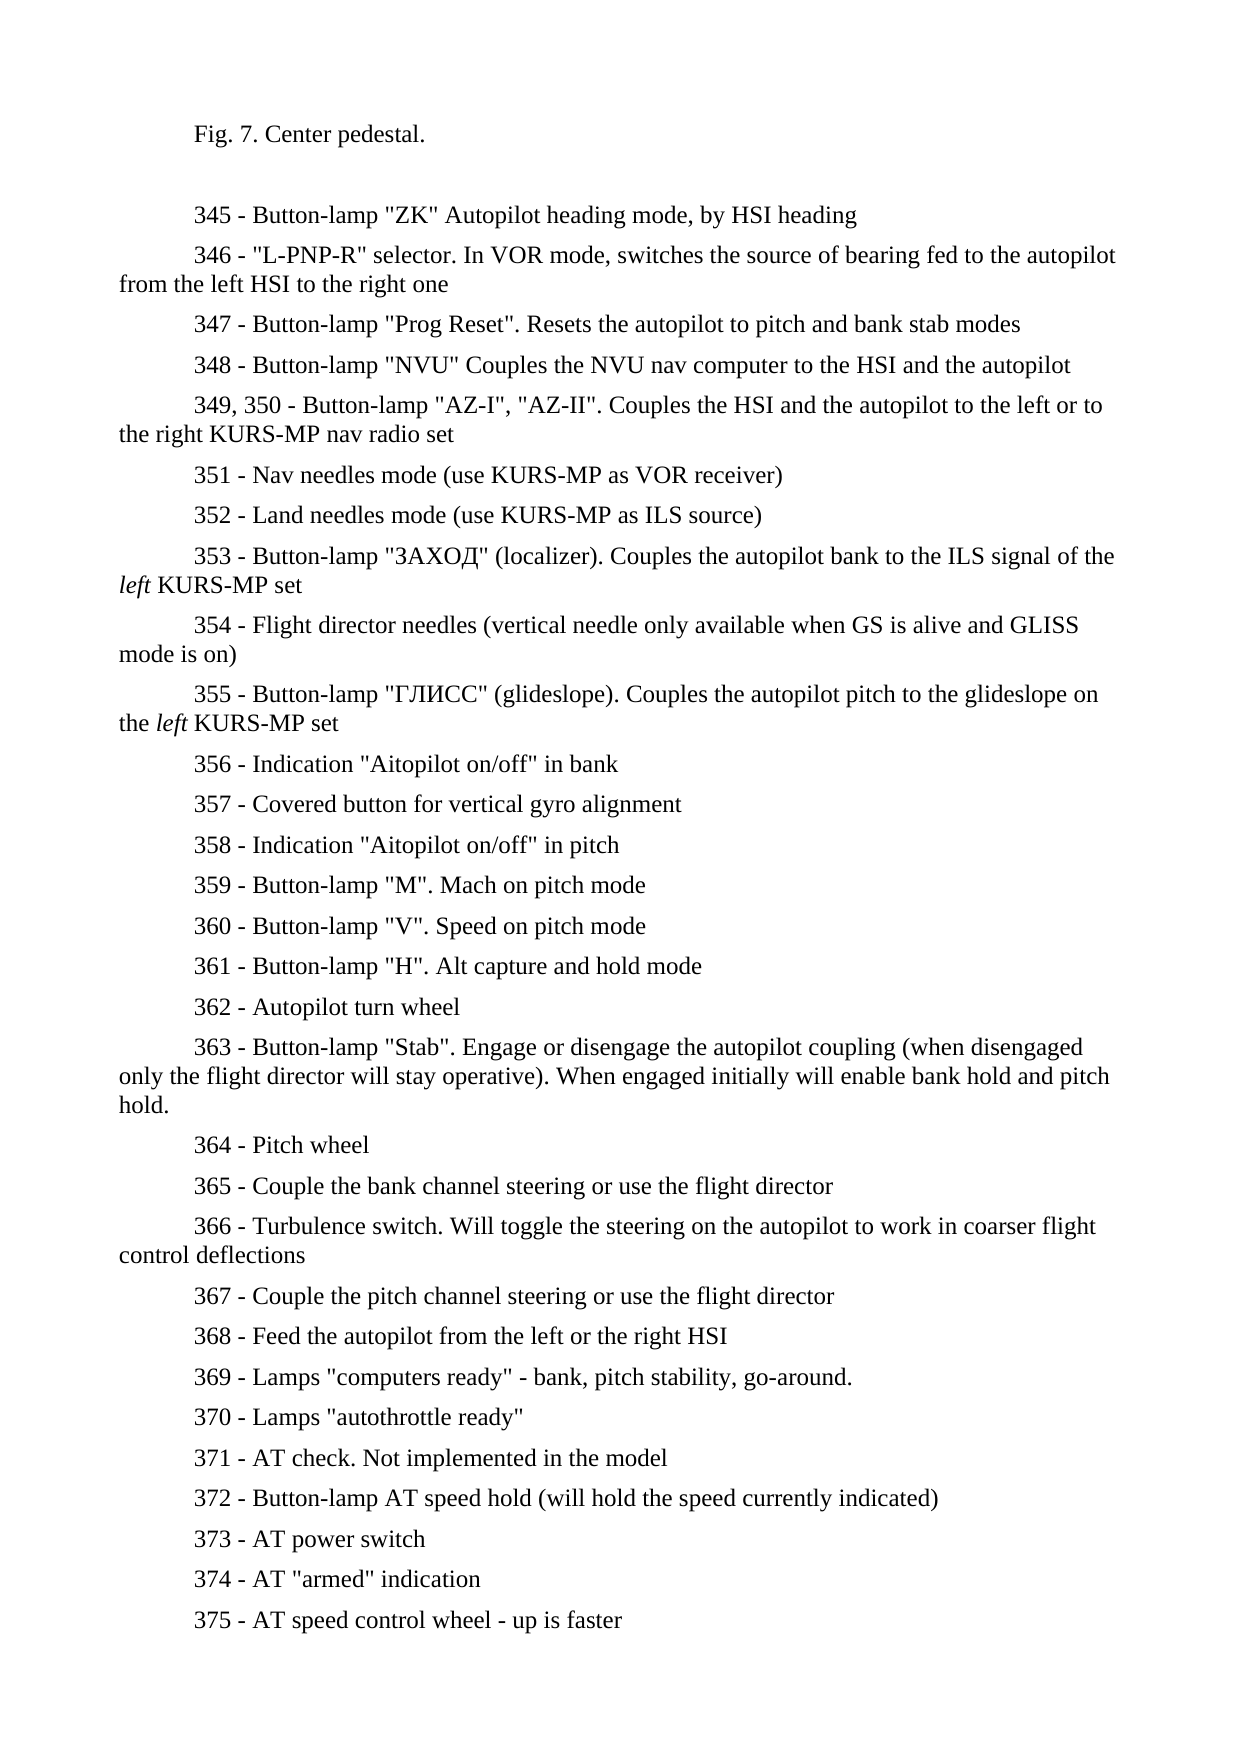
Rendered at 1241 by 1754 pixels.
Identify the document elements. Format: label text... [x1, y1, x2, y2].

text 349, 350 - Button-lamp "AZ-I", "AZ-II". Couples the HSI and the autopilot to the left or to the right KURS-MP nav radio set [119, 391, 1122, 448]
text 364 - Pitch wheel [119, 1130, 1122, 1159]
text 374 - AT "armed" indication [119, 1564, 1122, 1593]
text 359 - Button-lamp "M". Mach on pitch mode [119, 870, 1122, 899]
text 365 - Couple the bank channel steering or use the flight director [119, 1171, 1122, 1200]
text 361 - Button-lamp "H". Alt capture and hold mode [119, 951, 1122, 980]
text 353 - Button-lamp "ЗАХОД" (localizer). Couples the autopilot bank to the ILS signal of the left KURS-MP set [119, 541, 1122, 598]
text 351 - Nav needles mode (use KURS-MP as VOR receiver) [119, 460, 1122, 489]
text 366 - Turbulence switch. Will toggle the steering on the autopilot to work in coarser flight control deflections [119, 1211, 1122, 1269]
text 375 - AT speed control wheel - up is faster [119, 1605, 1122, 1634]
text 355 - Button-lamp "ГЛИСС" (glideslope). Couples the autopilot pitch to the glideslope on the left KURS-MP set [119, 679, 1122, 737]
text 348 - Button-lamp "NVU" Couples the NVU nav computer to the HSI and the autopilot [119, 350, 1122, 379]
text 345 - Button-lamp "ZK" Autopilot heading mode, by HSI heading [119, 200, 1122, 228]
text 354 - Flight director needles (vertical needle only available when GS is alive and GLISS mode is on) [119, 610, 1122, 668]
text 347 - Button-lamp "Prog Reset". Resets the autopilot to pitch and bank stab modes [119, 309, 1122, 338]
text 352 - Land needles mode (use KURS-MP as ILS source) [119, 500, 1122, 529]
text 369 - Lamps "computers ready" - bank, pitch stability, go-around. [119, 1362, 1122, 1391]
text Fig. 7. Center pedestal. [119, 119, 1122, 147]
text 372 - Button-lamp AT speed hold (will hold the speed currently indicated) [119, 1483, 1122, 1512]
text 370 - Lamps "autothrottle ready" [119, 1402, 1122, 1431]
text 362 - Autopilot turn wheel [119, 992, 1122, 1021]
text 358 - Indication "Aitopilot on/off" in pitch [119, 830, 1122, 858]
text 357 - Covered button for vertical gyro alignment [119, 789, 1122, 818]
text 363 - Button-lamp "Stab". Engage or disengage the autopilot coupling (when disengaged only the flight director will stay operative). When engaged initially will enable bank hold and pitch hold. [119, 1032, 1122, 1119]
text 368 - Feed the autopilot from the left or the right HSI [119, 1321, 1122, 1350]
text 367 - Couple the pitch channel steering or use the flight director [119, 1281, 1122, 1309]
text 360 - Button-lamp "V". Speed on pitch mode [119, 911, 1122, 939]
text 356 - Indication "Aitopilot on/off" in bank [119, 749, 1122, 777]
text 373 - AT power switch [119, 1524, 1122, 1553]
text 371 - AT check. Not implemented in the model [119, 1443, 1122, 1472]
text 346 - "L-PNP-R" selector. In VOR mode, switches the source of bearing fed to the autopilot from the left HSI to the right one [119, 240, 1122, 298]
